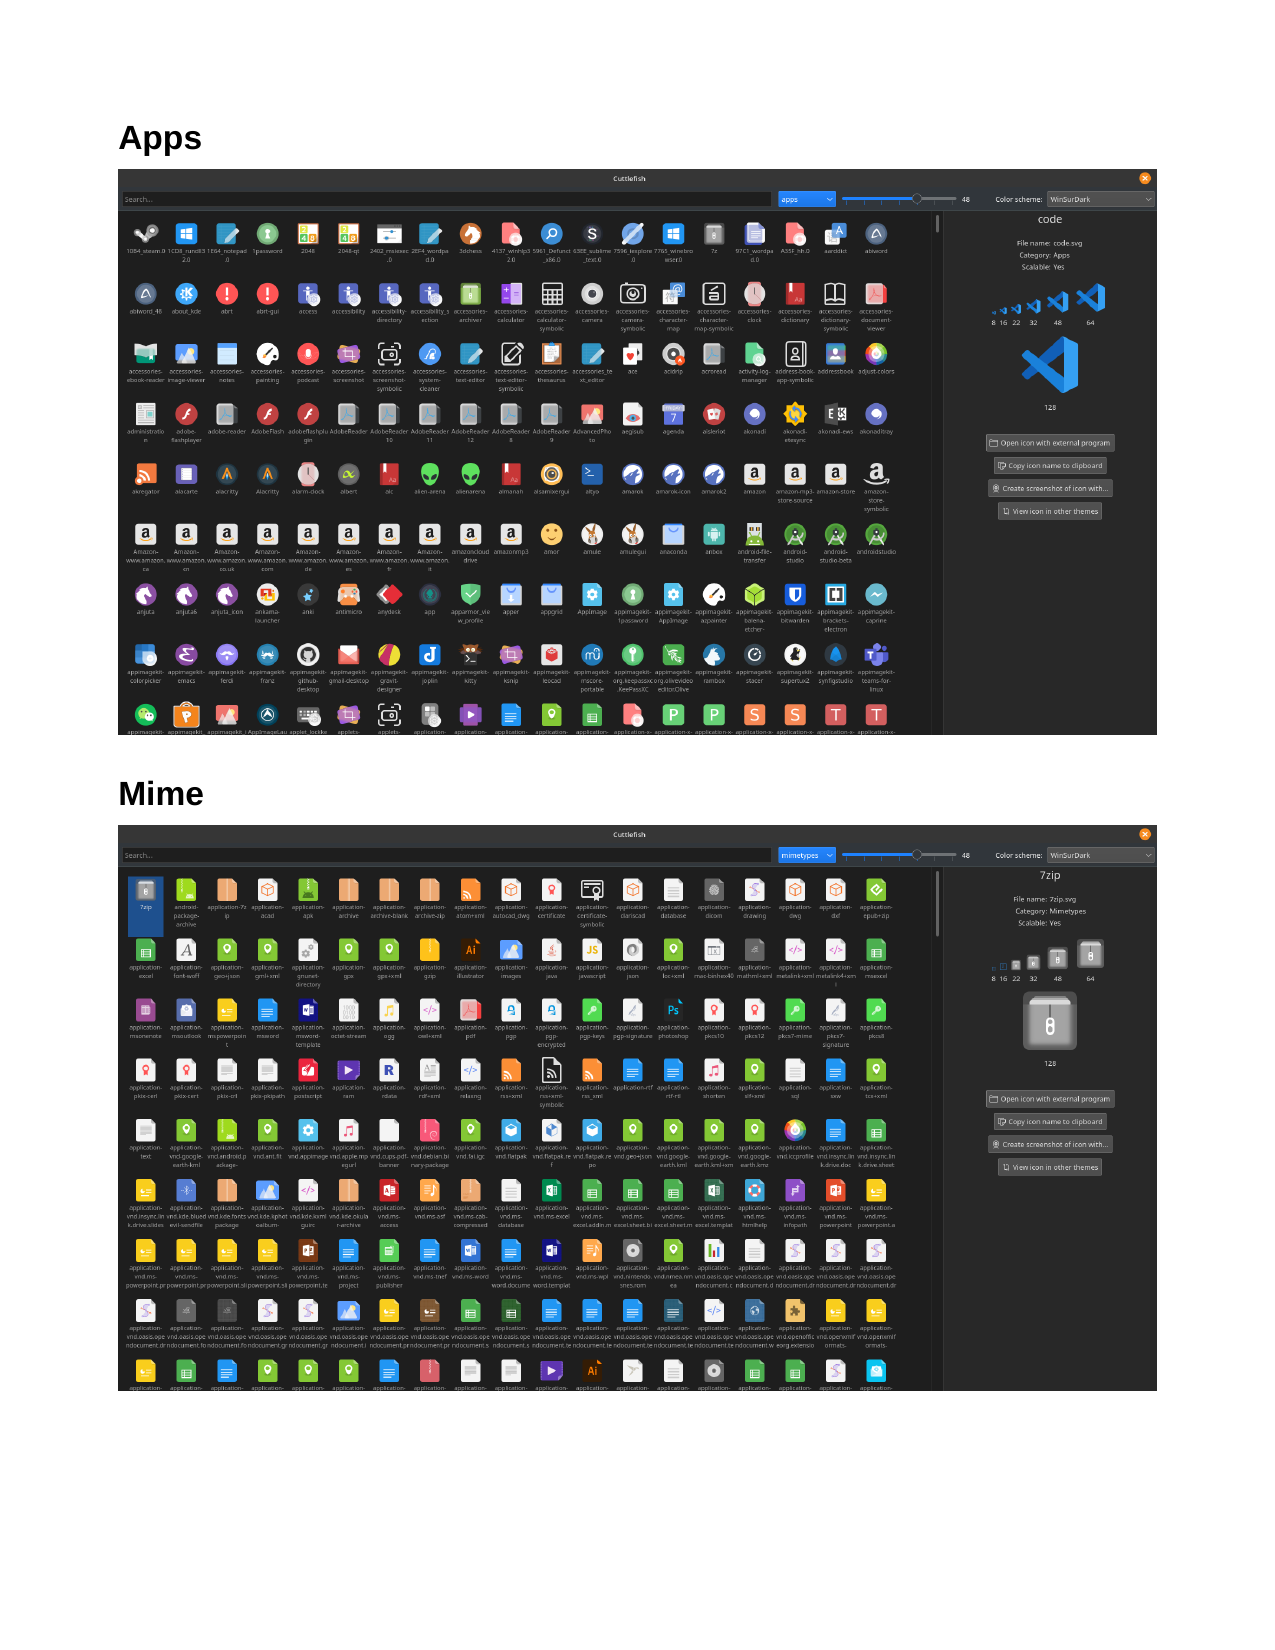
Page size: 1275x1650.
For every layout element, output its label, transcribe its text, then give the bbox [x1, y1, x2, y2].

picture [118, 169, 1157, 735]
subtitle Apps [118, 118, 1157, 157]
picture [118, 825, 1157, 1391]
subtitle Mime [118, 774, 1157, 813]
